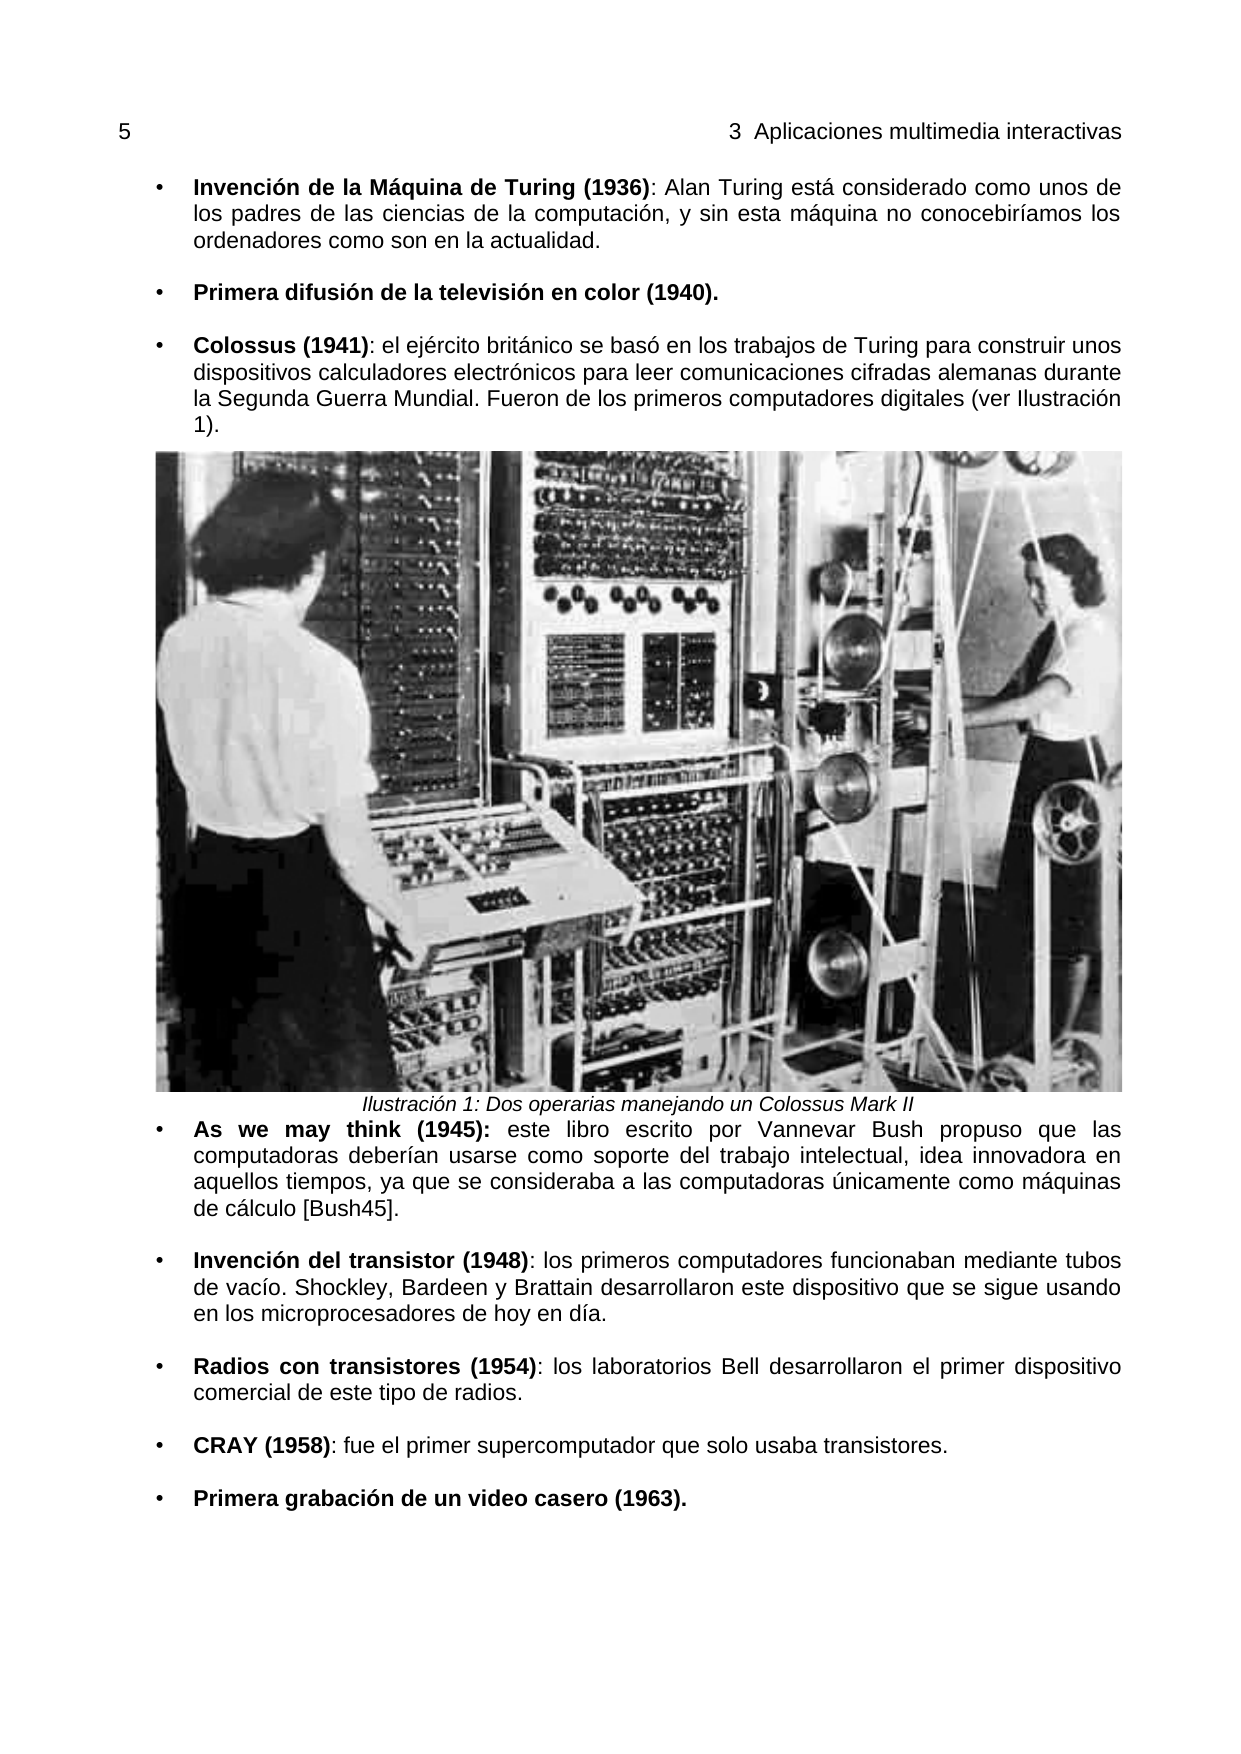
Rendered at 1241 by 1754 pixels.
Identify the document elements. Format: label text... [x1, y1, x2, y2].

list Radios con transistores (1954): los laboratorios Bell desarrollaron el primer dispositivo comercial de este tipo de radios. [156, 1353, 1122, 1405]
picture [155, 451, 1123, 1092]
list As we may think (1945): este libro escrito por Vannevar Bush propuso que las computadoras deberían usarse como soporte del trabajo intelectual, idea innovadora en aquellos tiempos, ya que se consideraba a las computadoras únicamente como máquinas de cálculo [Bush45]. [156, 1116, 1122, 1221]
list Invención de la Máquina de Turing (1936): Alan Turing está considerado como unos de los padres de las ciencias de la computación, y sin esta máquina no conocebiríamos los ordenadores como son en la actualidad. [156, 174, 1122, 253]
list Ilustración 1: Dos operarias manejando un Colossus Mark II [156, 1092, 1122, 1116]
list Primera grabación de un video casero (1963). [156, 1484, 1122, 1511]
list [156, 437, 1122, 451]
list CRAY (1958): fue el primer supercomputador que solo usaba transistores. [156, 1432, 1122, 1458]
list Colossus (1941): el ejército británico se basó en los trabajos de Turing para construir unos dispositivos calculadores electrónicos para leer comunicaciones cifradas alemanas durante la Segunda Guerra Mundial. Fueron de los primeros computadores digitales (ver Ilustración 1). [156, 332, 1122, 437]
list Invención del transistor (1948): los primeros computadores funcionaban mediante tubos de vacío. Shockley, Bardeen y Brattain desarrollaron este dispositivo que se sigue usando en los microprocesadores de hoy en día. [156, 1247, 1122, 1326]
list Primera difusión de la televisión en color (1940). [156, 279, 1122, 306]
